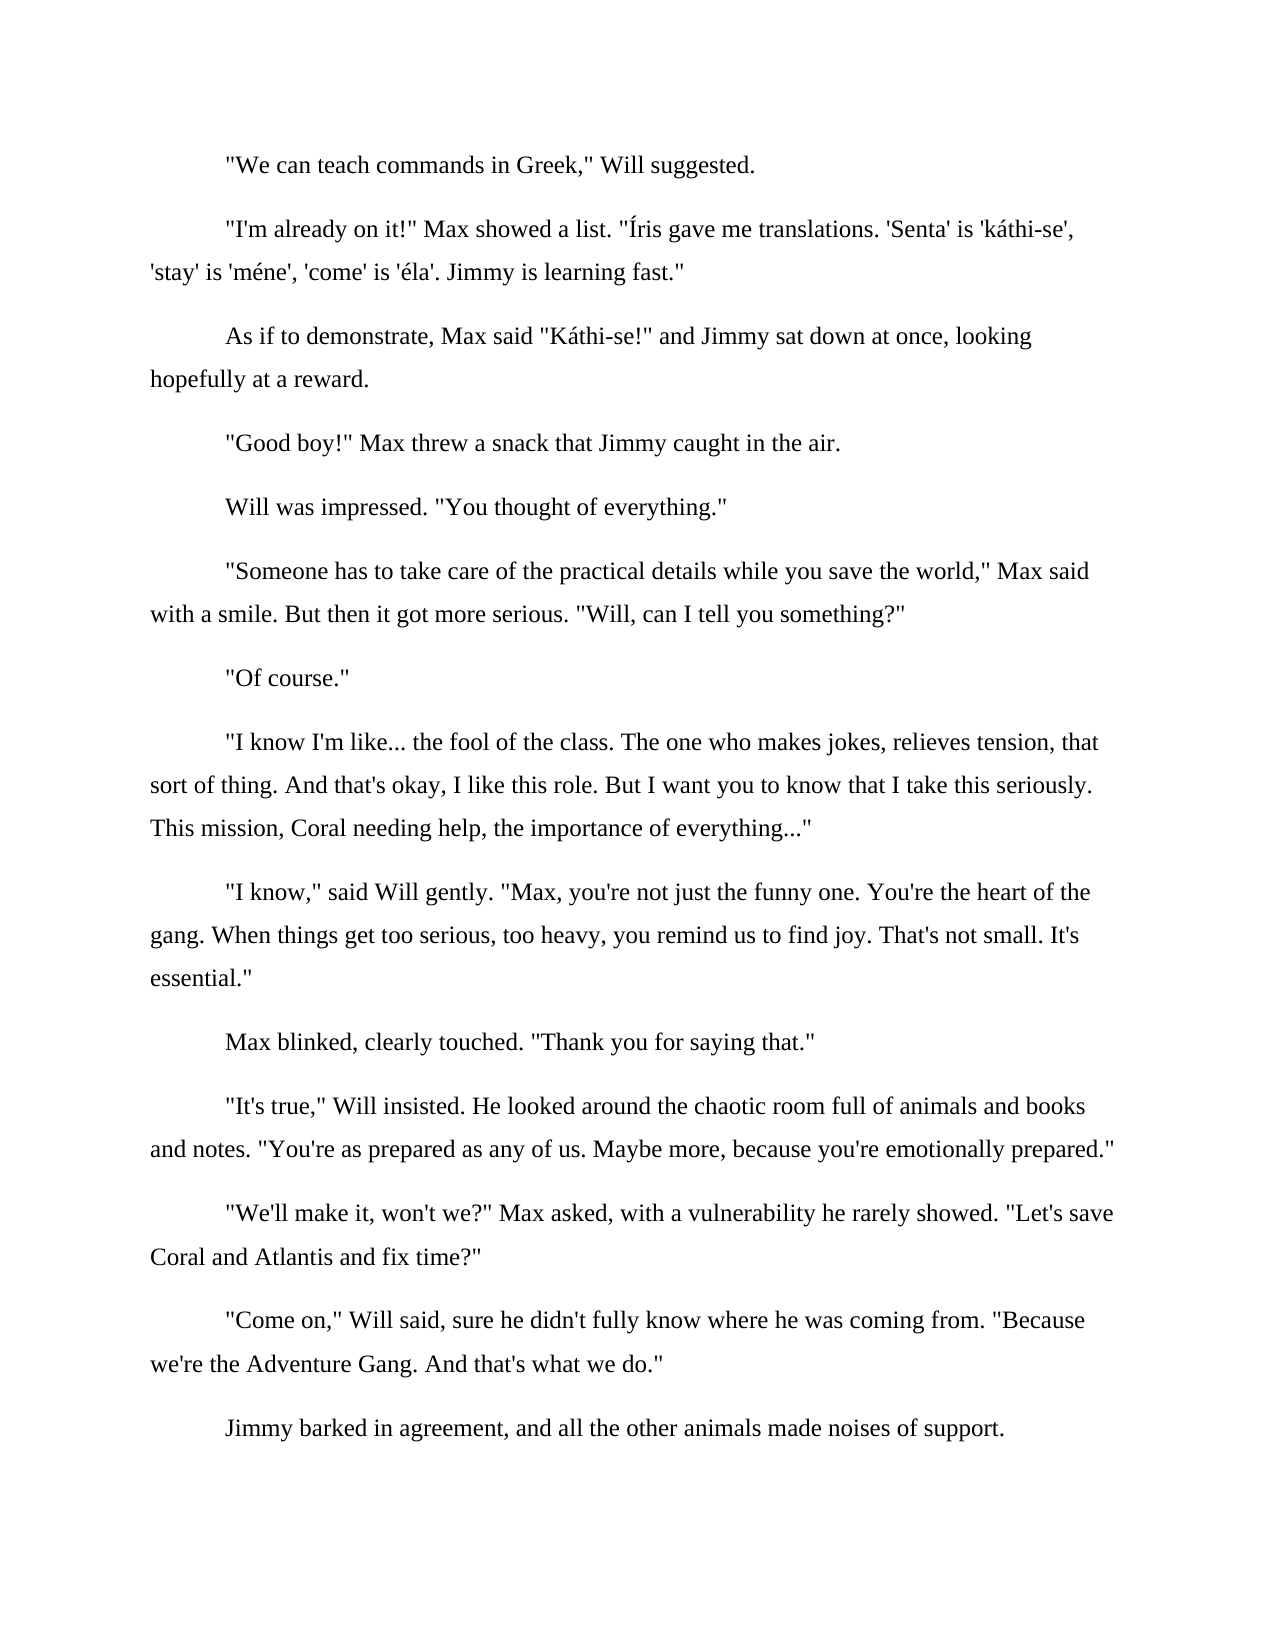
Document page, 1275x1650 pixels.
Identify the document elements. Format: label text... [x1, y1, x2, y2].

text As if to demonstrate, Max said "Káthi-se!" and Jimmy sat down at once, looking hopefully at a reward. [150, 321, 1125, 393]
text "Come on," Will said, sure he didn't fully know where he was coming from. "Because we're the Adventure Gang. And that's what we do." [150, 1306, 1125, 1377]
text "Good boy!" Max threw a snack that Jimmy caught in the air. [150, 428, 1125, 457]
text "It's true," Will insisted. He looked around the chaotic room full of animals and books and notes. "You're as prepared as any of us. Maybe more, because you're emotionally prepared." [150, 1091, 1125, 1163]
text Jimmy barked in agreement, and all the other animals made noises of support. [150, 1413, 1125, 1441]
text Max blinked, clearly touched. "Thank you for saying that." [150, 1027, 1125, 1056]
text "Of course." [150, 663, 1125, 692]
text "We'll make it, won't we?" Max asked, with a vulnerability he rarely showed. "Let's save Coral and Atlantis and fix time?" [150, 1198, 1125, 1270]
text Will was impressed. "You thought of everything." [150, 492, 1125, 521]
text "Someone has to take care of the practical details while you save the world," Max said with a smile. But then it got more serious. "Will, can I tell you something?" [150, 556, 1125, 628]
text "We can teach commands in Greek," Will suggested. [150, 150, 1125, 179]
text "I know I'm like... the fool of the class. The one who makes jokes, relieves tension, that sort of thing. And that's okay, I like this role. But I want you to know that I take this seriously. This mission, Coral needing help, the importance of everything..." [150, 727, 1125, 842]
text "I'm already on it!" Max showed a list. "Íris gave me translations. 'Senta' is 'káthi-se', 'stay' is 'méne', 'come' is 'éla'. Jimmy is learning fast." [150, 214, 1125, 286]
text "I know," said Will gently. "Max, you're not just the funny one. You're the heart of the gang. When things get too serious, too heavy, you remind us to find joy. That's not small. It's essential." [150, 877, 1125, 992]
